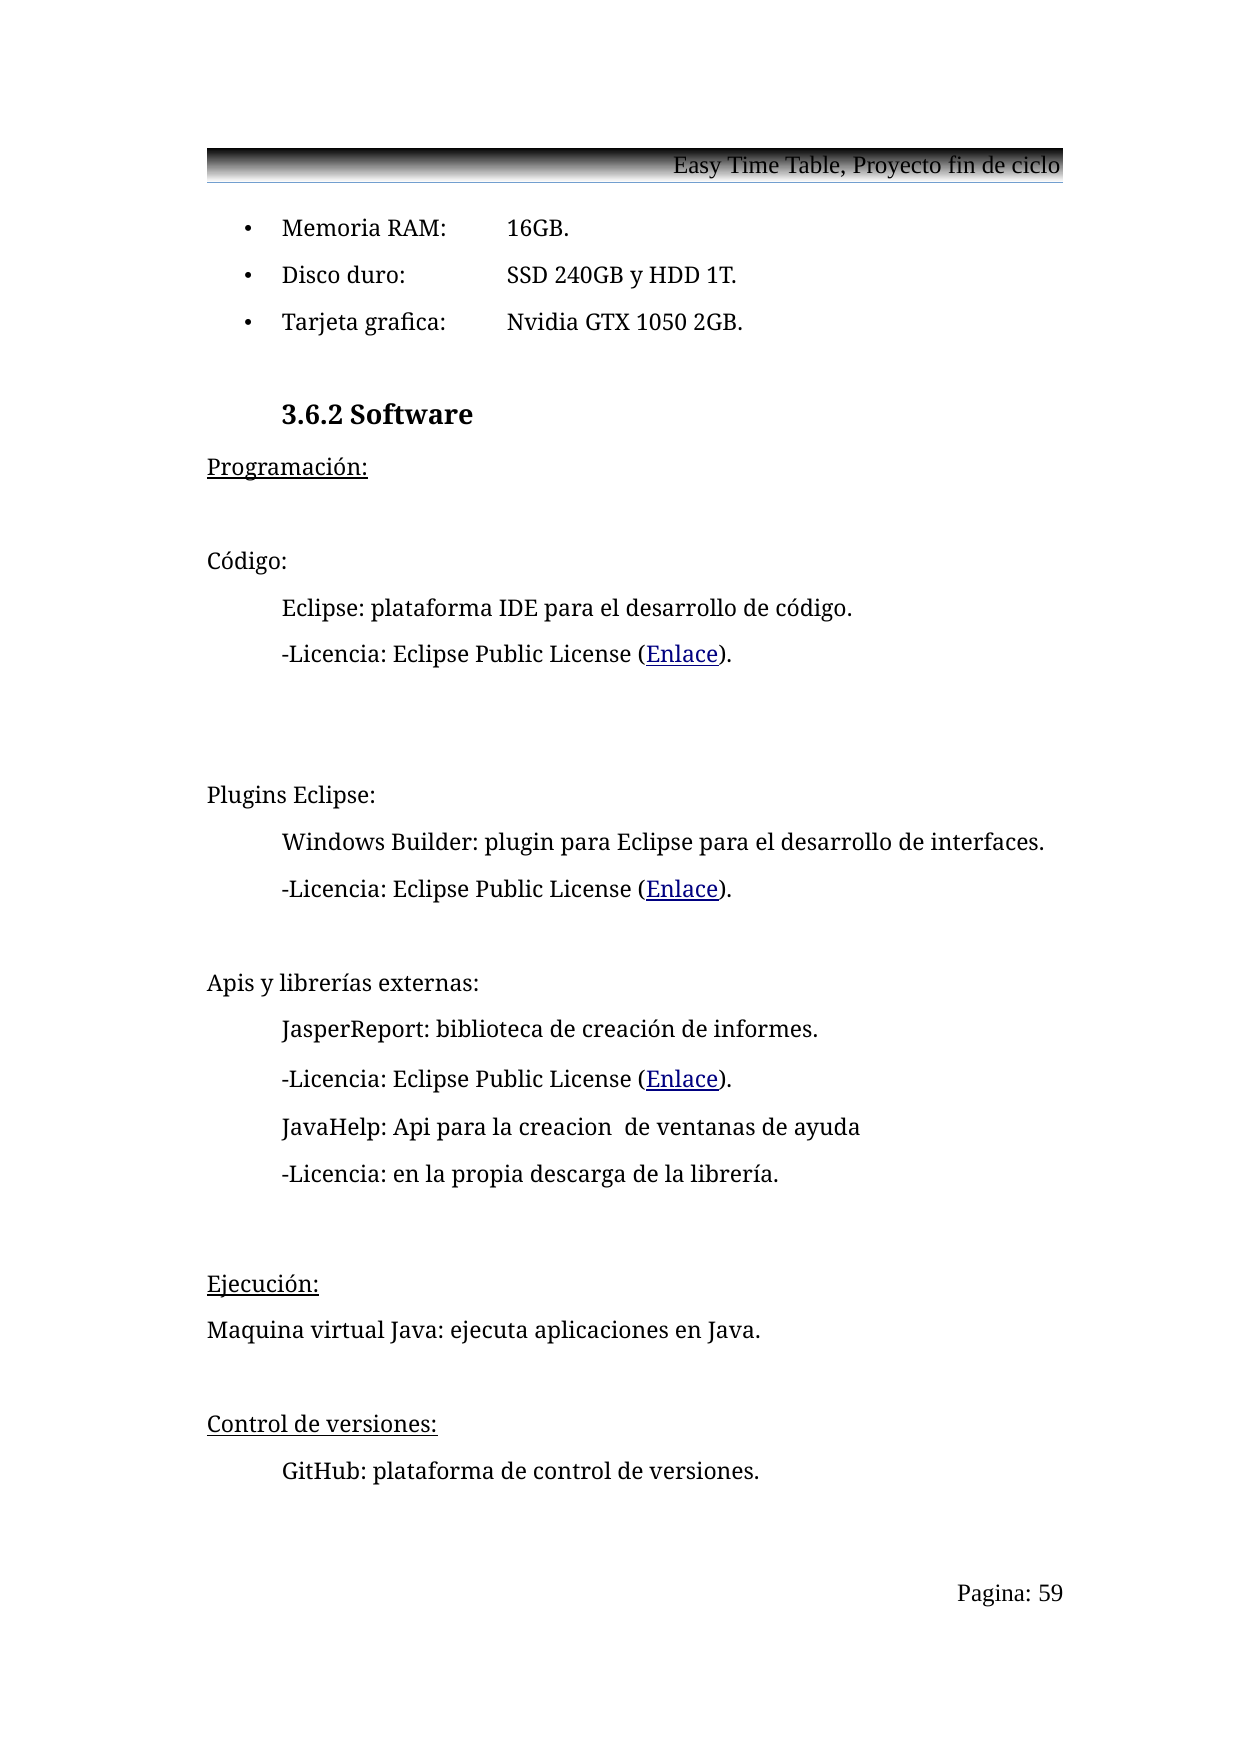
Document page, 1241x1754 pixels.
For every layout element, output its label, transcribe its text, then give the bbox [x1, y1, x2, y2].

text Ejecución: [207, 1267, 1063, 1299]
list Disco duro: SSD 240GB y HDD 1T. [244, 259, 1063, 290]
text -Licencia: en la propia descarga de la librería. [207, 1158, 1063, 1189]
text Control de versiones: [207, 1408, 1063, 1439]
text Código: [207, 544, 1063, 576]
text Windows Builder: plugin para Eclipse para el desarrollo de interfaces. [207, 826, 1063, 857]
text GitHub: plataforma de control de versiones. [207, 1455, 1063, 1486]
text 3.6.2 Software [207, 396, 1063, 432]
text Eclipse: plataforma IDE para el desarrollo de código. [207, 591, 1063, 623]
text Maquina virtual Java: ejecuta aplicaciones en Java. [207, 1314, 1063, 1346]
text Programación: [207, 451, 1063, 482]
list Memoria RAM: 16GB. [244, 212, 1063, 243]
text Apis y librerías externas: [207, 966, 1063, 998]
text JavaHelp: Api para la creacion de ventanas de ayuda [207, 1111, 1063, 1142]
text JasperReport: biblioteca de creación de informes. [207, 1013, 1063, 1044]
text -Licencia: Eclipse Public License (Enlace). [207, 873, 1063, 904]
text -Licencia: Eclipse Public License (Enlace). [207, 1060, 1063, 1094]
text Plugins Eclipse: [207, 779, 1063, 810]
text -Licencia: Eclipse Public License (Enlace). [207, 638, 1063, 669]
list Tarjeta grafica: Nvidia GTX 1050 2GB. [244, 306, 1063, 337]
